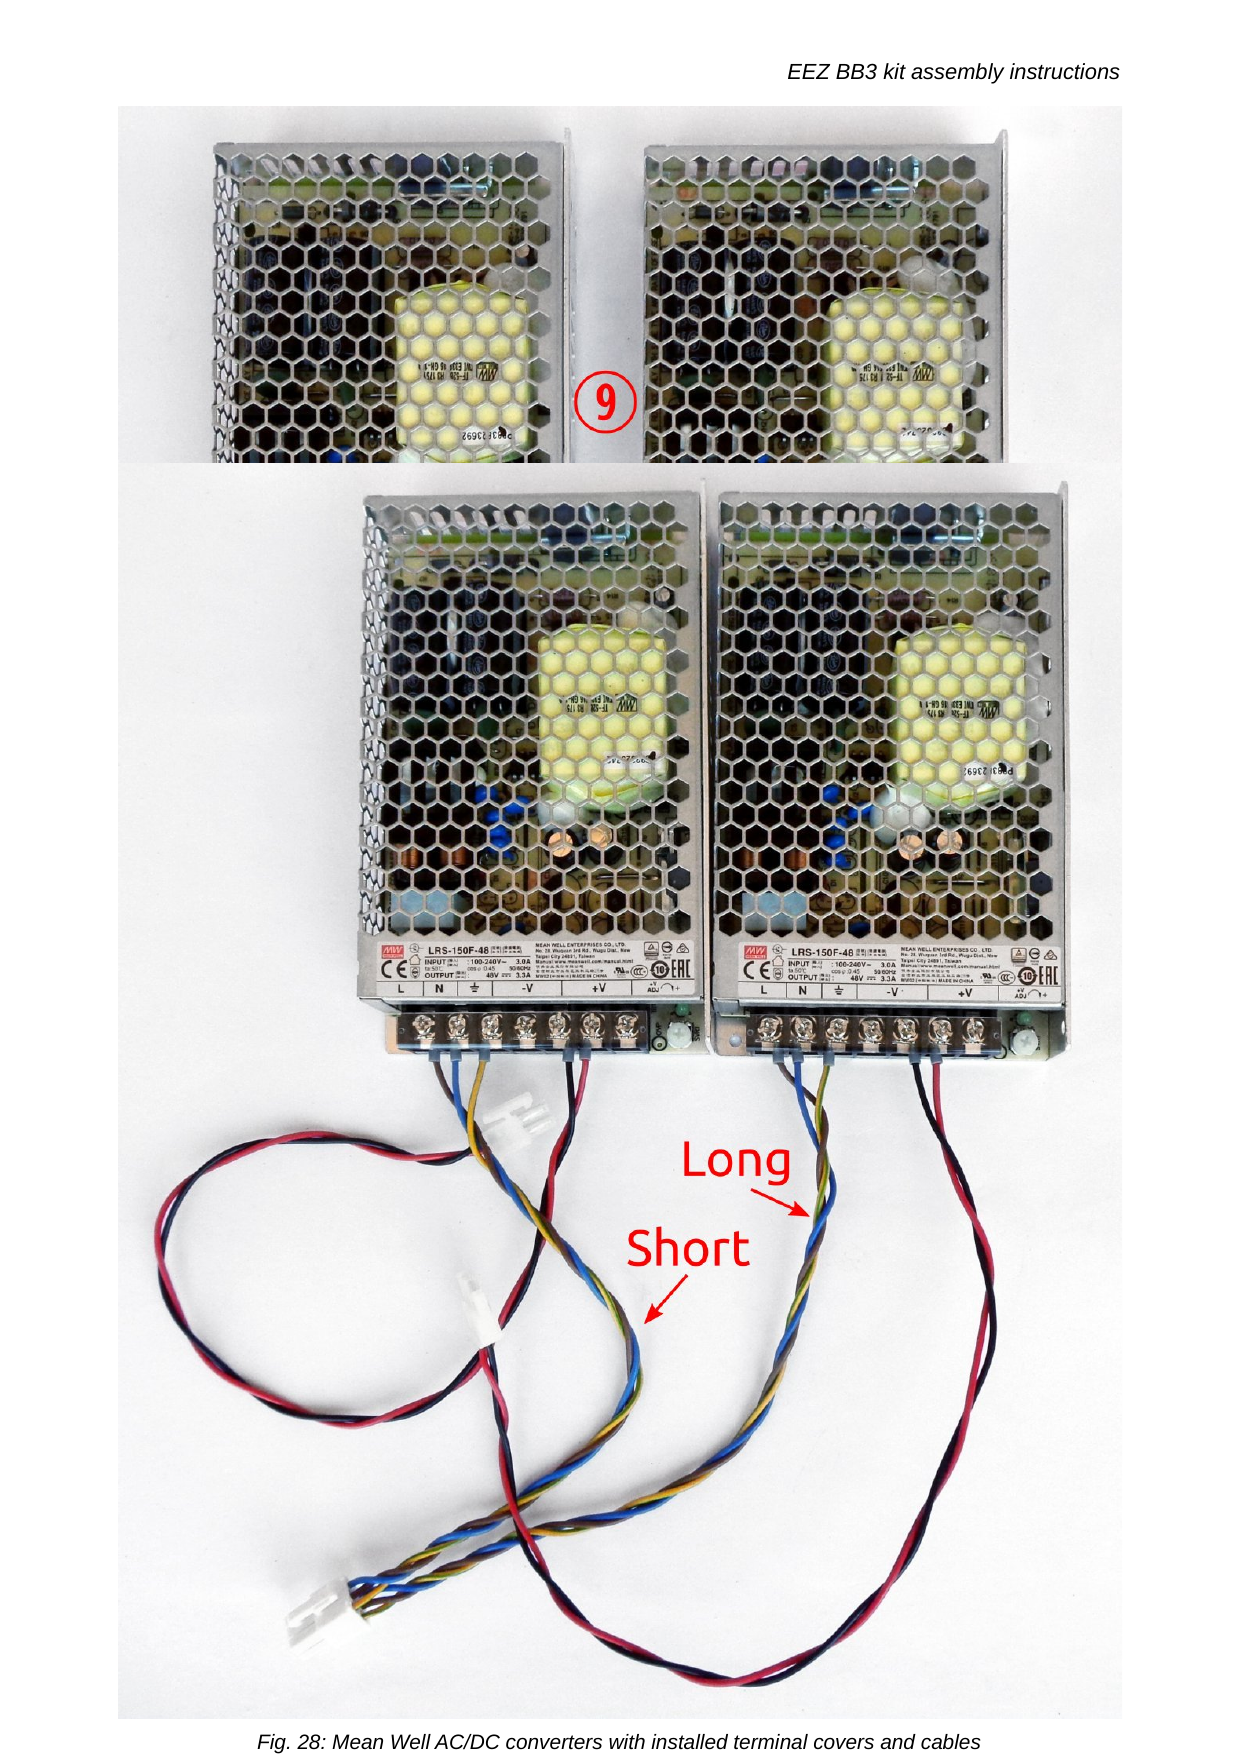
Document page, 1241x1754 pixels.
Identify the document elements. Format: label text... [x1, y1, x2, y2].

picture [118, 106, 1123, 1719]
text Fig. 28: Mean Well AC/DC converters with installed terminal covers and cables [118, 1719, 1122, 1754]
